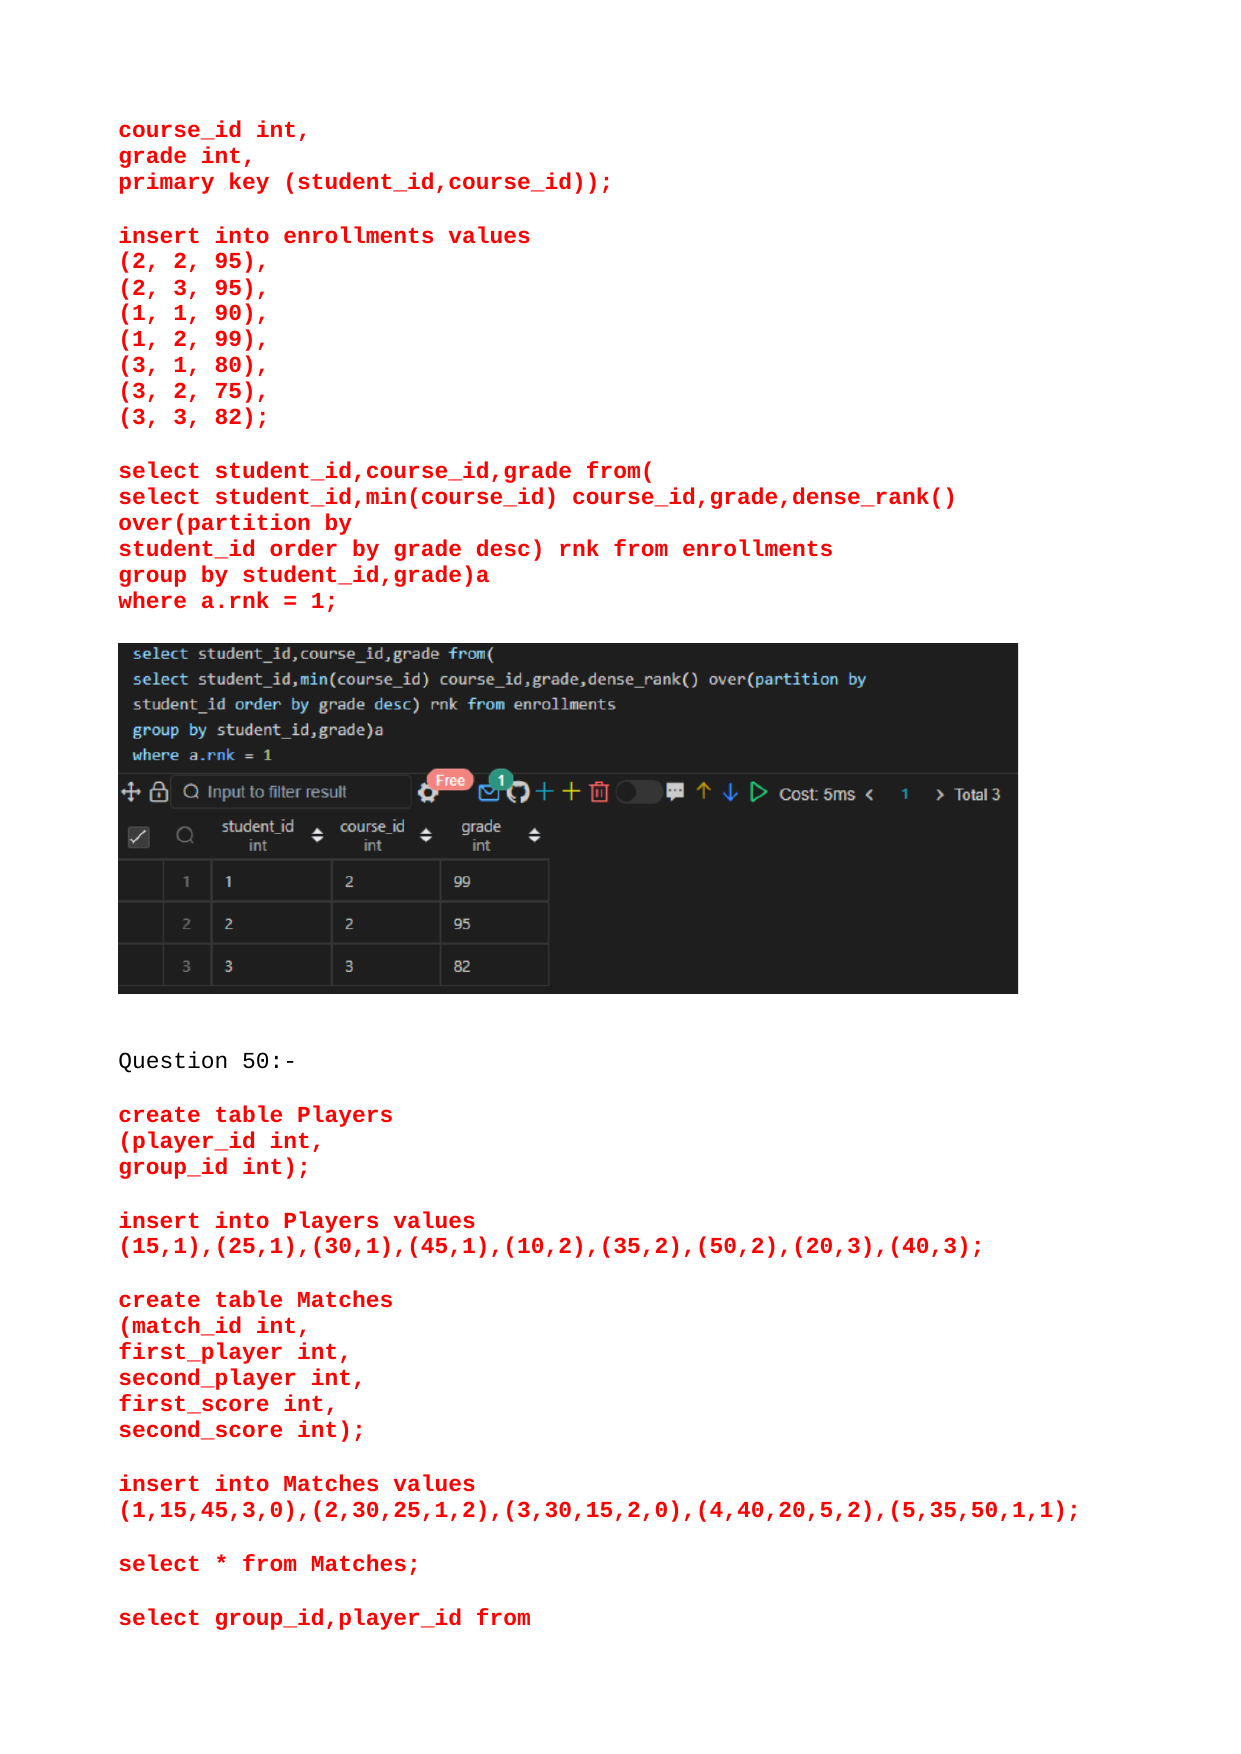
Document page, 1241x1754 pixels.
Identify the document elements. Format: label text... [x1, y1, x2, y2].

text insert into enrollments values [118, 224, 1122, 250]
text (15,1),(25,1),(30,1),(45,1),(10,2),(35,2),(50,2),(20,3),(40,3); [118, 1235, 1122, 1261]
text select * from Matches; [118, 1552, 1122, 1578]
text student_id order by grade desc) rnk from enrollments [118, 537, 1122, 563]
text first_player int, [118, 1341, 1122, 1367]
text first_score int, [118, 1393, 1122, 1418]
text (2, 2, 95), [118, 250, 1122, 276]
text group_id int); [118, 1155, 1122, 1181]
text insert into Matches values [118, 1472, 1122, 1498]
text Question 50:- [118, 1049, 1122, 1075]
text (2, 3, 95), [118, 276, 1122, 302]
text select student_id,min(course_id) course_id,grade,dense_rank() over(partition by [118, 485, 1122, 537]
text (3, 2, 75), [118, 379, 1122, 406]
text where a.rnk = 1; [118, 589, 1122, 615]
text course_id int, [118, 118, 1122, 144]
text (1, 1, 90), [118, 302, 1122, 328]
text insert into Players values [118, 1209, 1122, 1235]
text (3, 3, 82); [118, 406, 1122, 431]
text (3, 1, 80), [118, 354, 1122, 379]
text primary key (student_id,course_id)); [118, 170, 1122, 196]
text group by student_id,grade)a [118, 563, 1122, 589]
text create table Matches [118, 1289, 1122, 1315]
text second_player int, [118, 1367, 1122, 1393]
text select student_id,course_id,grade from( [118, 459, 1122, 485]
text second_score int); [118, 1418, 1122, 1444]
text create table Players [118, 1103, 1122, 1129]
text (1,15,45,3,0),(2,30,25,1,2),(3,30,15,2,0),(4,40,20,5,2),(5,35,50,1,1); [118, 1498, 1122, 1524]
text (1, 2, 99), [118, 328, 1122, 354]
text (player_id int, [118, 1129, 1122, 1155]
text (match_id int, [118, 1315, 1122, 1341]
text select group_id,player_id from [118, 1606, 1122, 1632]
text grade int, [118, 144, 1122, 170]
